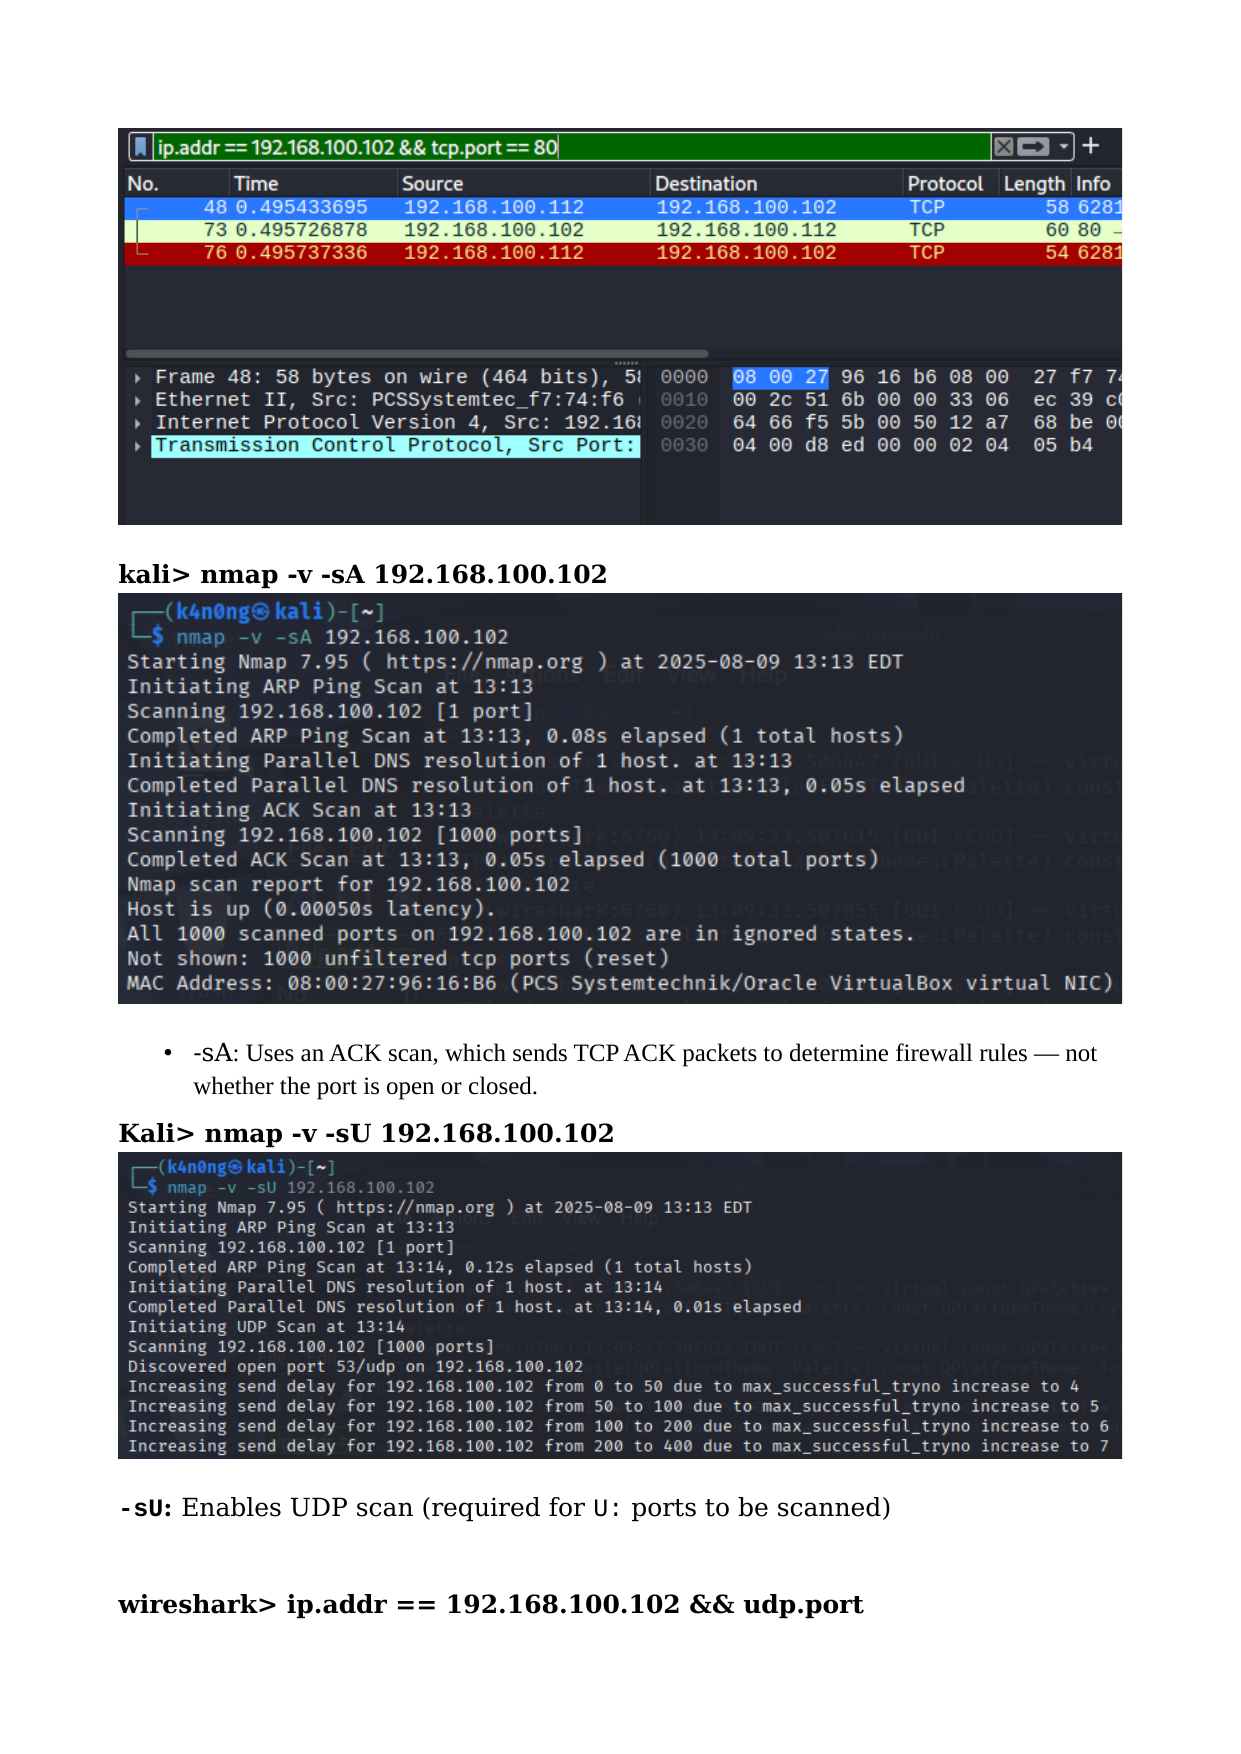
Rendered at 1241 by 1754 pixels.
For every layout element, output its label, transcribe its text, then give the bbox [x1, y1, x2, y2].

picture [118, 1152, 1123, 1459]
picture [118, 593, 1123, 1004]
text -sU: Enables UDP scan (required for U: ports to be scanned) [118, 1493, 1122, 1524]
list -sA: Uses an ACK scan, which sends TCP ACK packets to determine firewall rules — not whether the port is open or closed. [164, 1038, 1122, 1100]
text kali> nmap -v -sA 192.168.100.102 [118, 560, 1122, 589]
picture [118, 128, 1123, 525]
text Kali> nmap -v -sU 192.168.100.102 [118, 1119, 1122, 1148]
text wireshark> ip.addr == 192.168.100.102 && udp.port [118, 1591, 1122, 1620]
